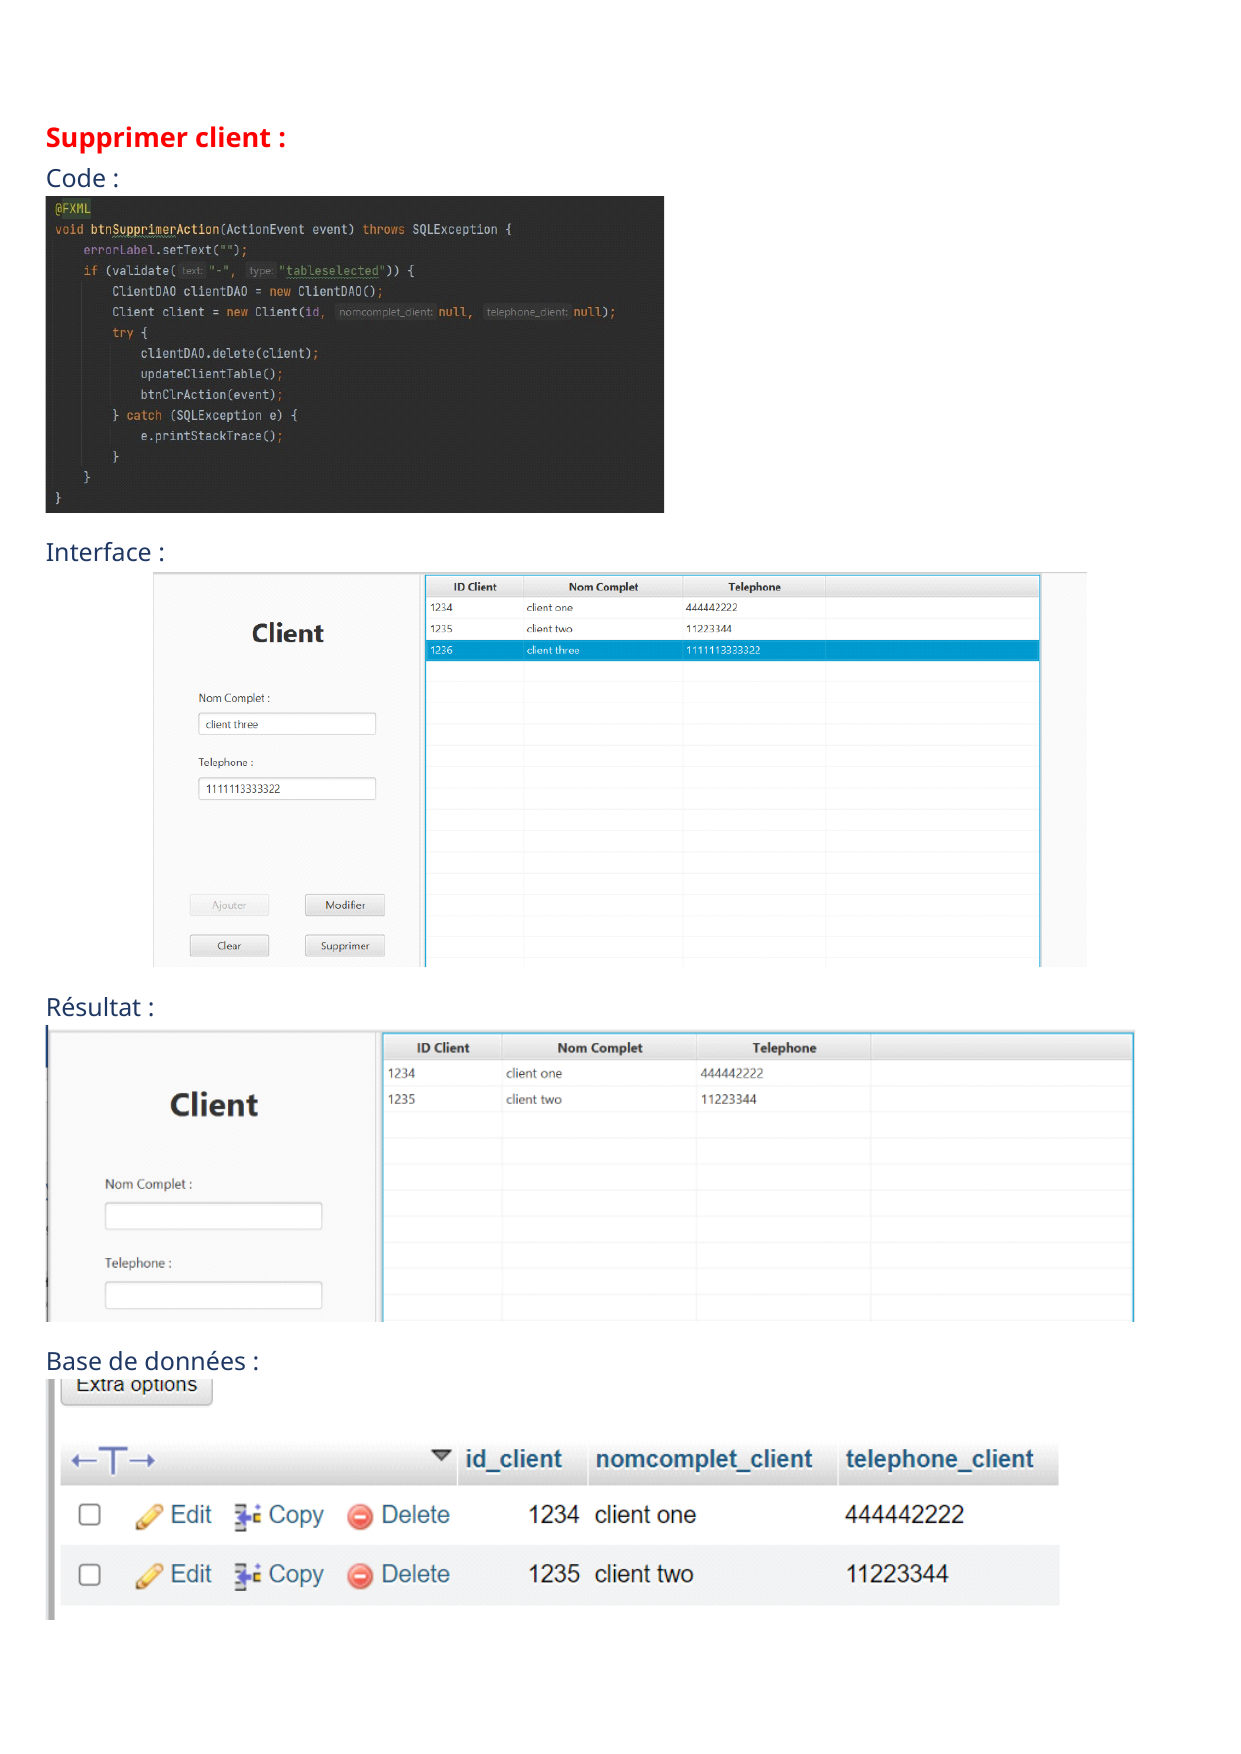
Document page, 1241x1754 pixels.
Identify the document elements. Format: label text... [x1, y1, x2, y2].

text Supprimer client : [46, 118, 1195, 155]
text Interface : [46, 535, 1195, 569]
text Base de données : [46, 1343, 1195, 1377]
text Code : [46, 161, 1195, 195]
text Résultat : [46, 989, 1195, 1023]
